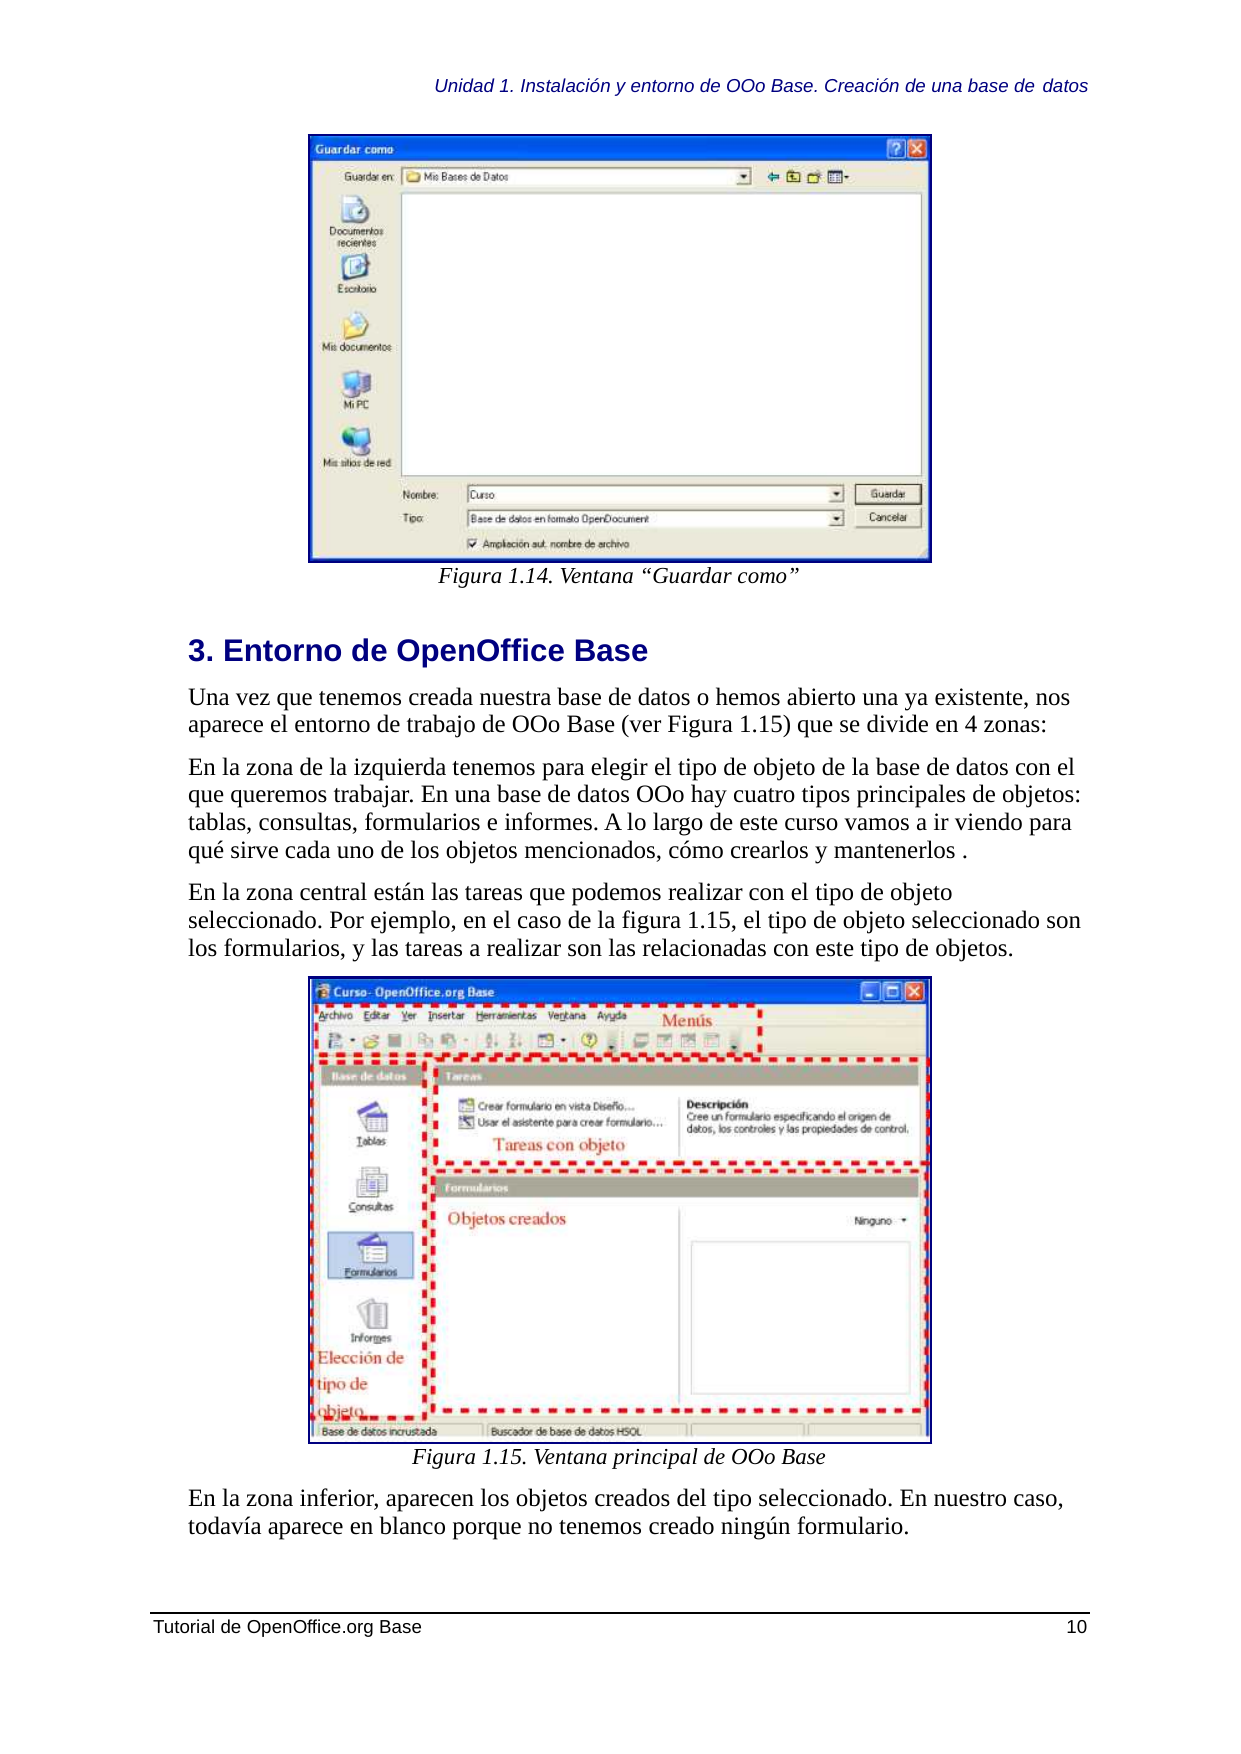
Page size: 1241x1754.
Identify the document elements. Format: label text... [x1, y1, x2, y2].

text Una vez que tenemos creada nuestra base de datos o hemos abierto una ya existente, nos aparece el entorno de trabajo de OOo Base (ver Figura 1.15) que se divide en 4 zonas: [188, 683, 1090, 738]
text En la zona inferior, aparecen los objetos creados del tipo seleccionado. En nuestro caso, todavía aparece en blanco porque no tenemos creado ningún formulario. [188, 1484, 1090, 1540]
picture [310, 979, 930, 1442]
subtitle Entorno de OpenOffice Base [188, 633, 1090, 668]
text En la zona de la izquierda tenemos para elegir el tipo de objeto de la base de datos con el que queremos trabajar. En una base de datos OOo hay cuatro tipos principales de objetos: tablas, consultas, formularios e informes. A lo largo de este curso vamos a ir viendo para qué sirve cada uno de los objetos mencionados, cómo crearlos y mantenerlos . [188, 753, 1090, 864]
text En la zona central están las tareas que podemos realizar con el tipo de objeto seleccionado. Por ejemplo, en el caso de la figura 1.15, el tipo de objeto seleccionado son los formularios, y las tareas a realizar son las relacionadas con este tipo de objetos. [188, 878, 1090, 962]
text Figura 1.14. Ventana “Guardar como” [150, 134, 1090, 588]
picture [310, 136, 930, 561]
text Figura 1.15. Ventana principal de OOo Base [150, 976, 1090, 1470]
